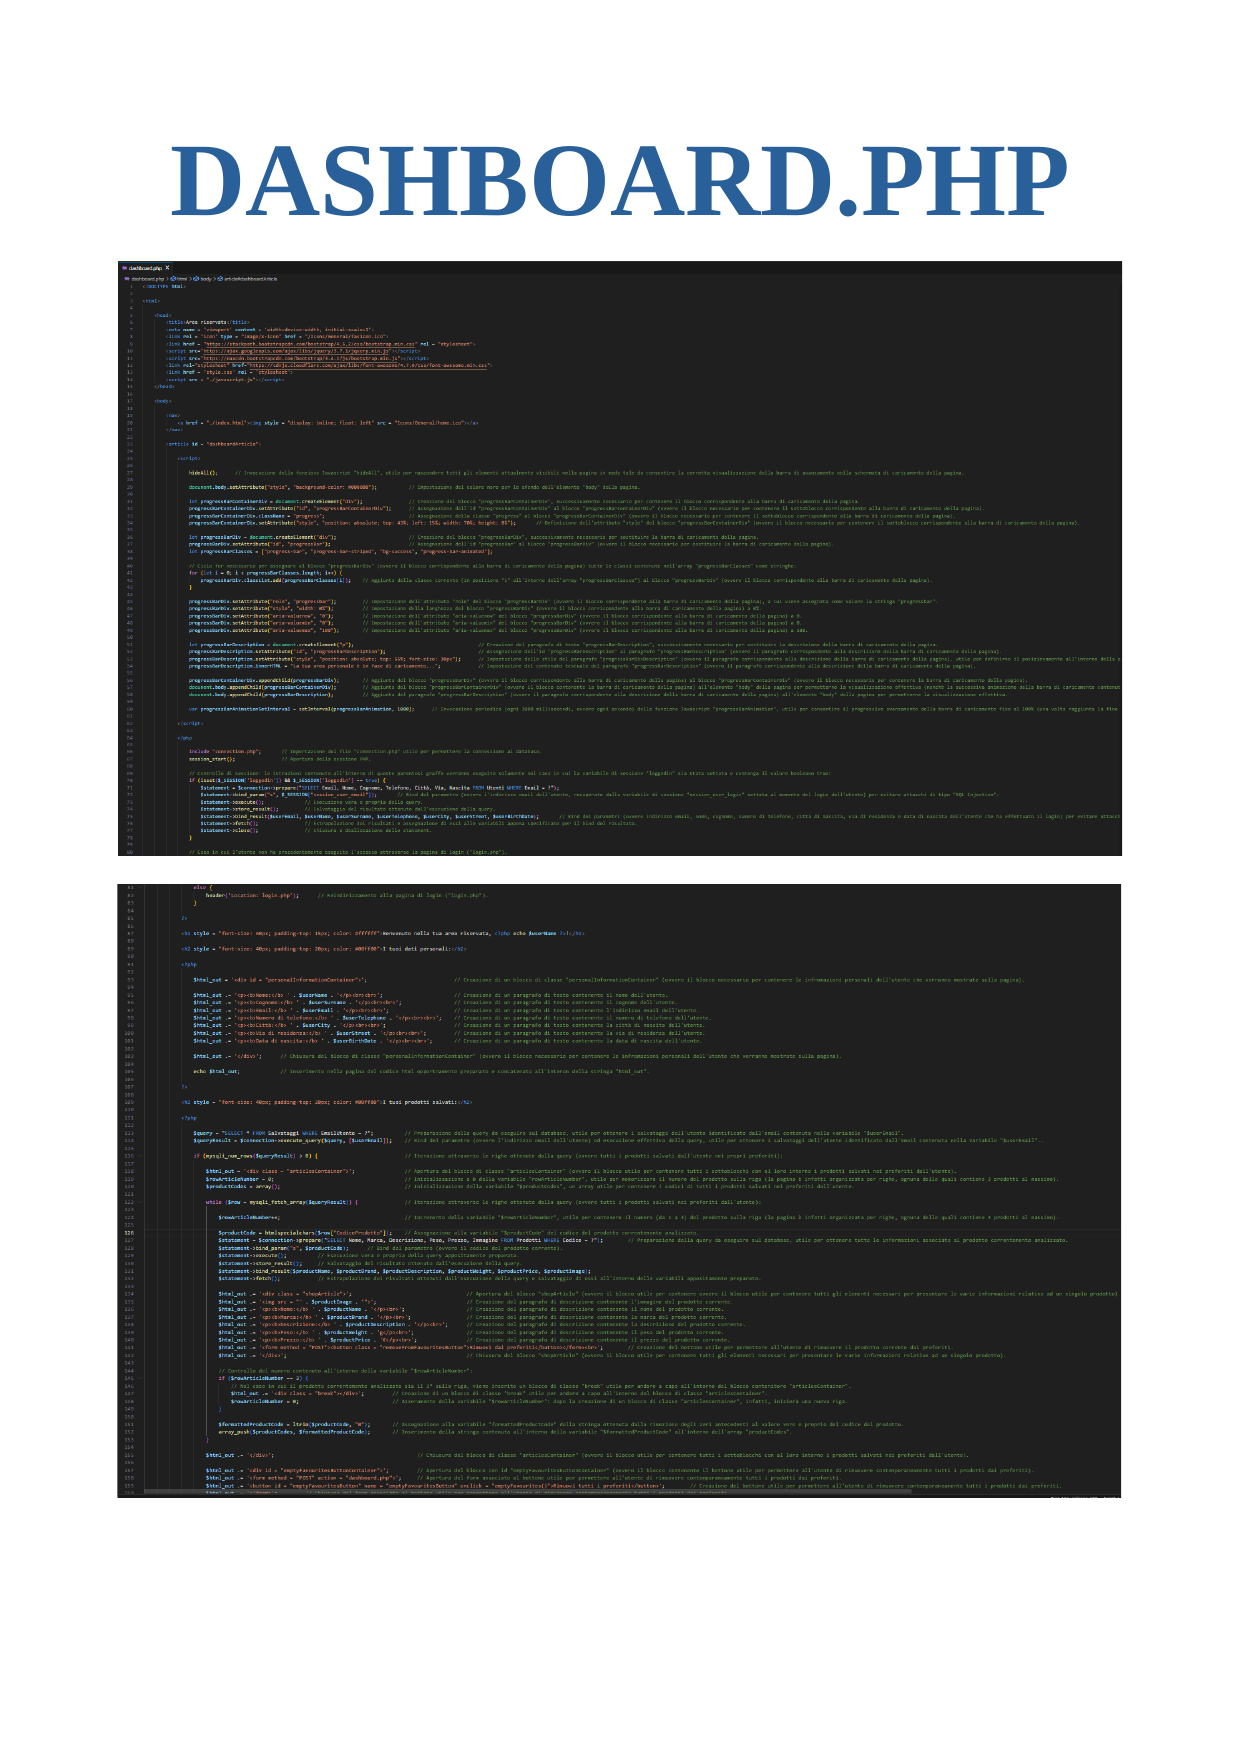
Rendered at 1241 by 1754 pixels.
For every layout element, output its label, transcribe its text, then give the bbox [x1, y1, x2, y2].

picture [118, 261, 1123, 856]
text DASHBOARD.PHP [118, 118, 1122, 238]
picture [117, 884, 1122, 1498]
